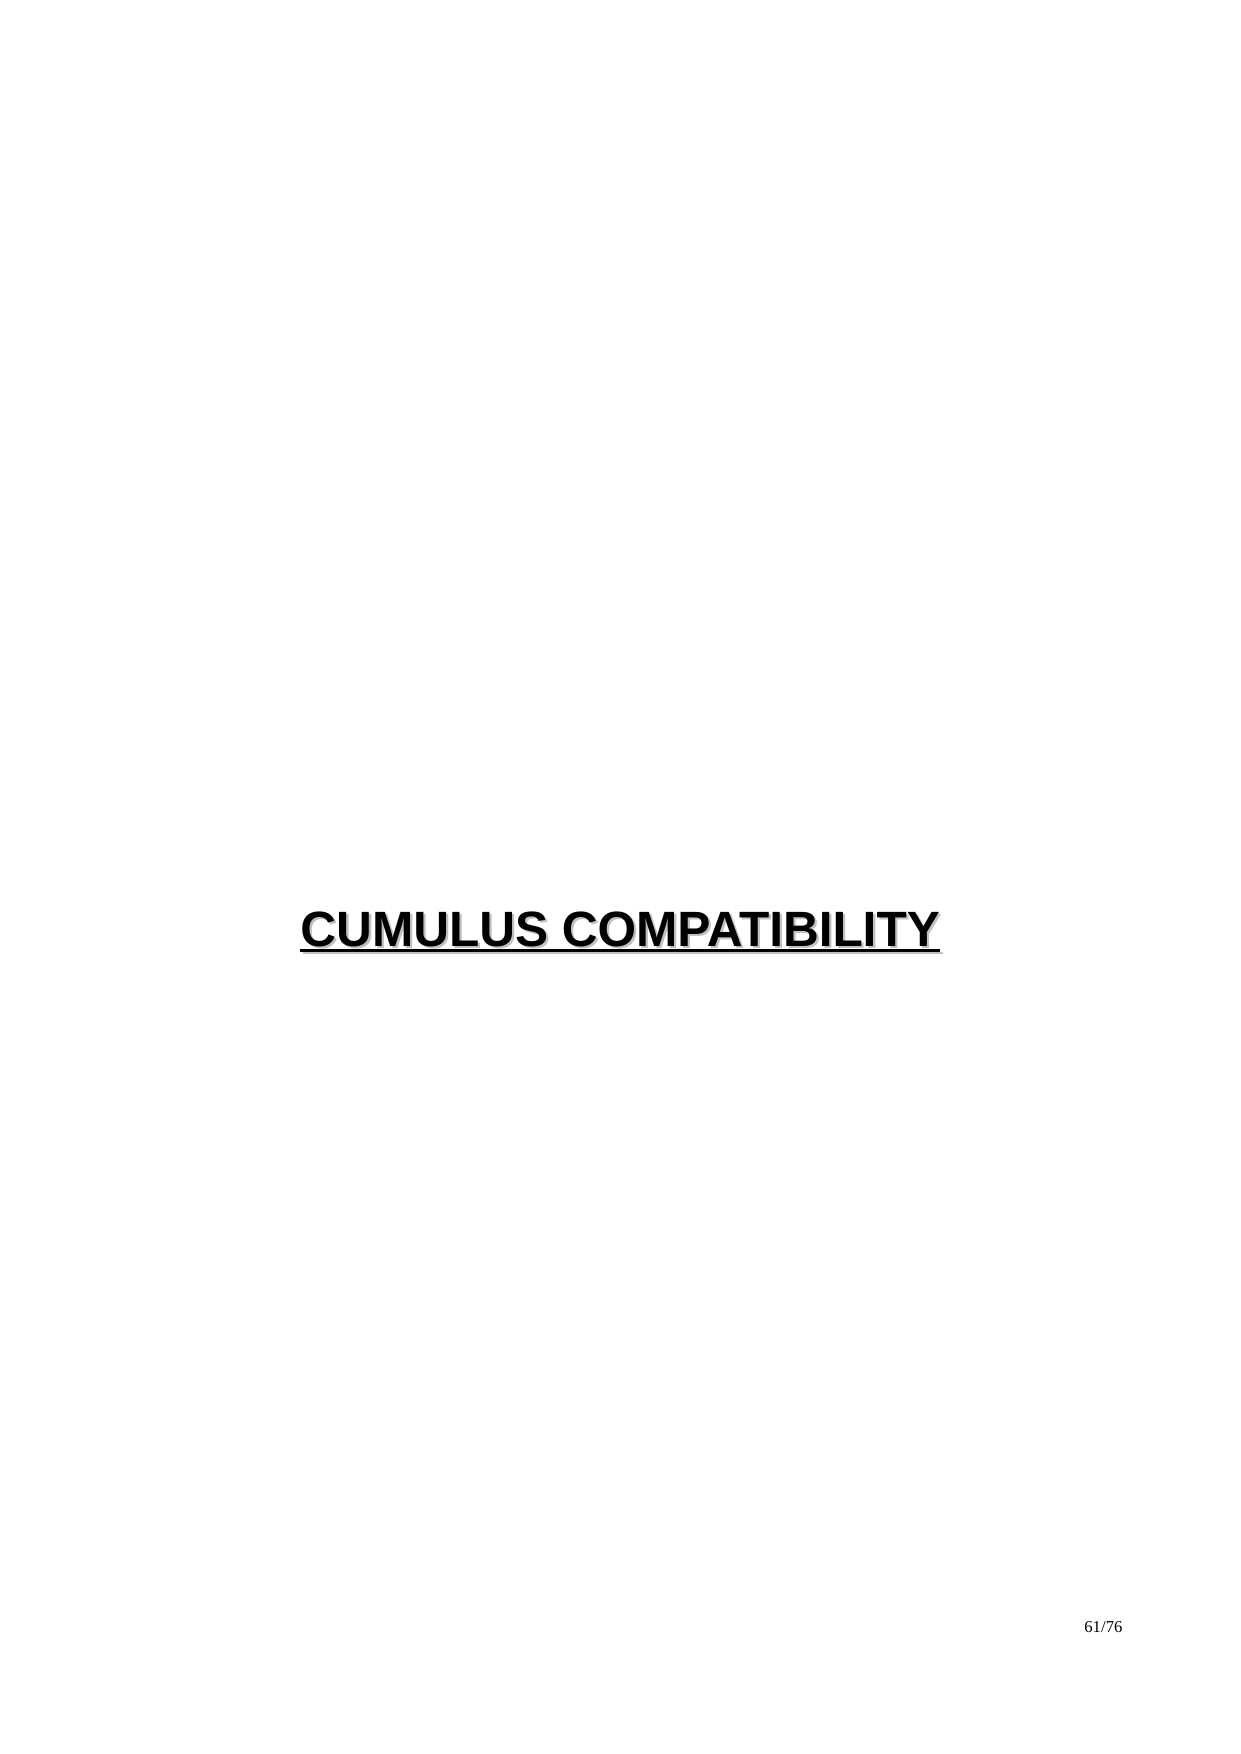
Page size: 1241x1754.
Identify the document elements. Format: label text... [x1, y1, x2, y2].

subtitle CUMULUS COMPATIBILITY [118, 900, 1122, 957]
